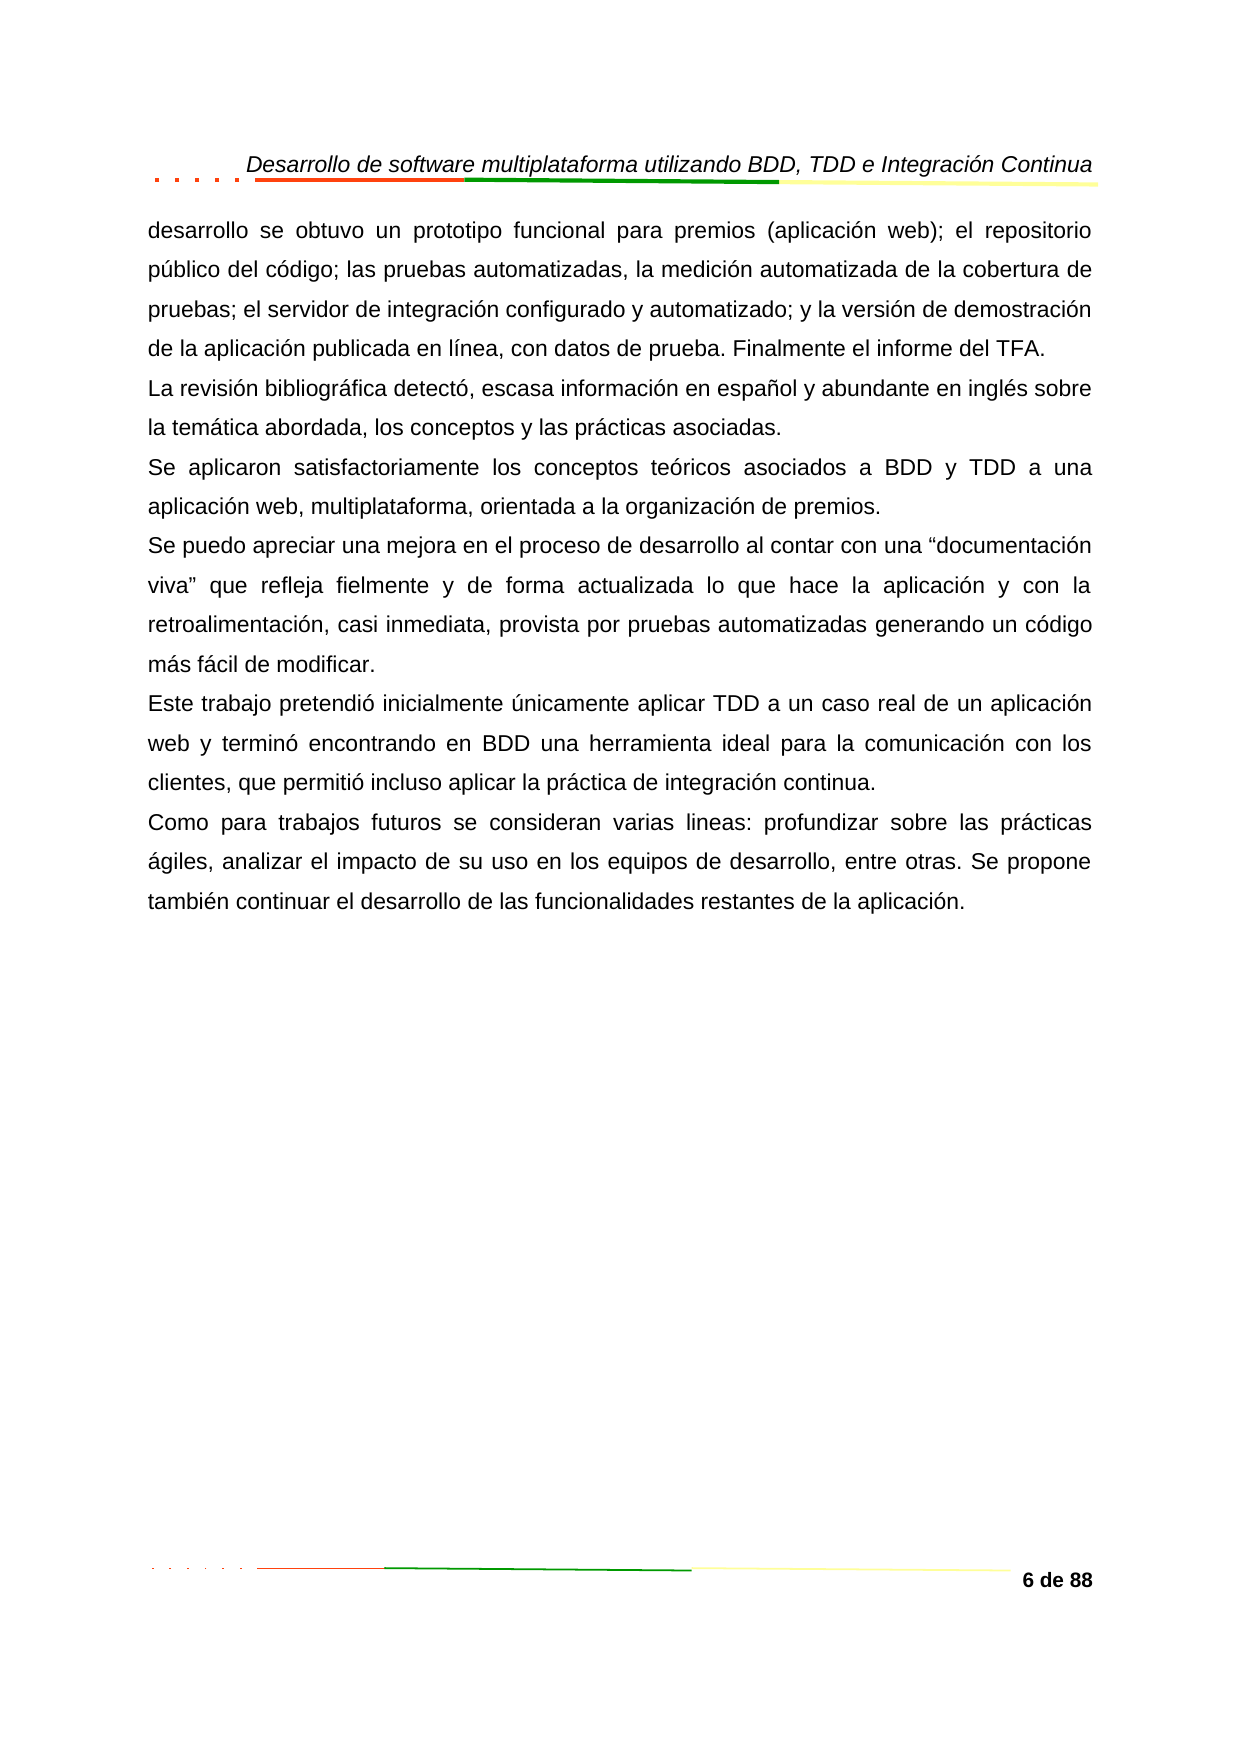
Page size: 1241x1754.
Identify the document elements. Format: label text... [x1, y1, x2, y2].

text La revisión bibliográfica detectó, escasa información en español y abundante en inglés sobre la temática abordada, los conceptos y las prácticas asociadas. [148, 374, 1093, 440]
text Como para trabajos futuros se consideran varias lineas: profundizar sobre las prácticas ágiles, analizar el impacto de su uso en los equipos de desarrollo, entre otras. Se propone también continuar el desarrollo de las funcionalidades restantes de la aplicación. [148, 809, 1093, 914]
text Se aplicaron satisfactoriamente los conceptos teóricos asociados a BDD y TDD a una aplicación web, multiplataforma, orientada a la organización de premios. [148, 453, 1093, 519]
text Se puedo apreciar una mejora en el proceso de desarrollo al contar con una “documentación viva” que refleja fielmente y de forma actualizada lo que hace la aplicación y con la retroalimentación, casi inmediata, provista por pruebas automatizadas generando un código más fácil de modificar. [148, 532, 1093, 677]
text desarrollo se obtuvo un prototipo funcional para premios (aplicación web); el repositorio público del código; las pruebas automatizadas, la medición automatizada de la cobertura de pruebas; el servidor de integración configurado y automatizado; y la versión de demostración de la aplicación publicada en línea, con datos de prueba. Finalmente el informe del TFA. [148, 217, 1093, 361]
text Este trabajo pretendió inicialmente únicamente aplicar TDD a un caso real de un aplicación web y terminó encontrando en BDD una herramienta ideal para la comunicación con los clientes, que permitió incluso aplicar la práctica de integración continua. [148, 690, 1093, 796]
